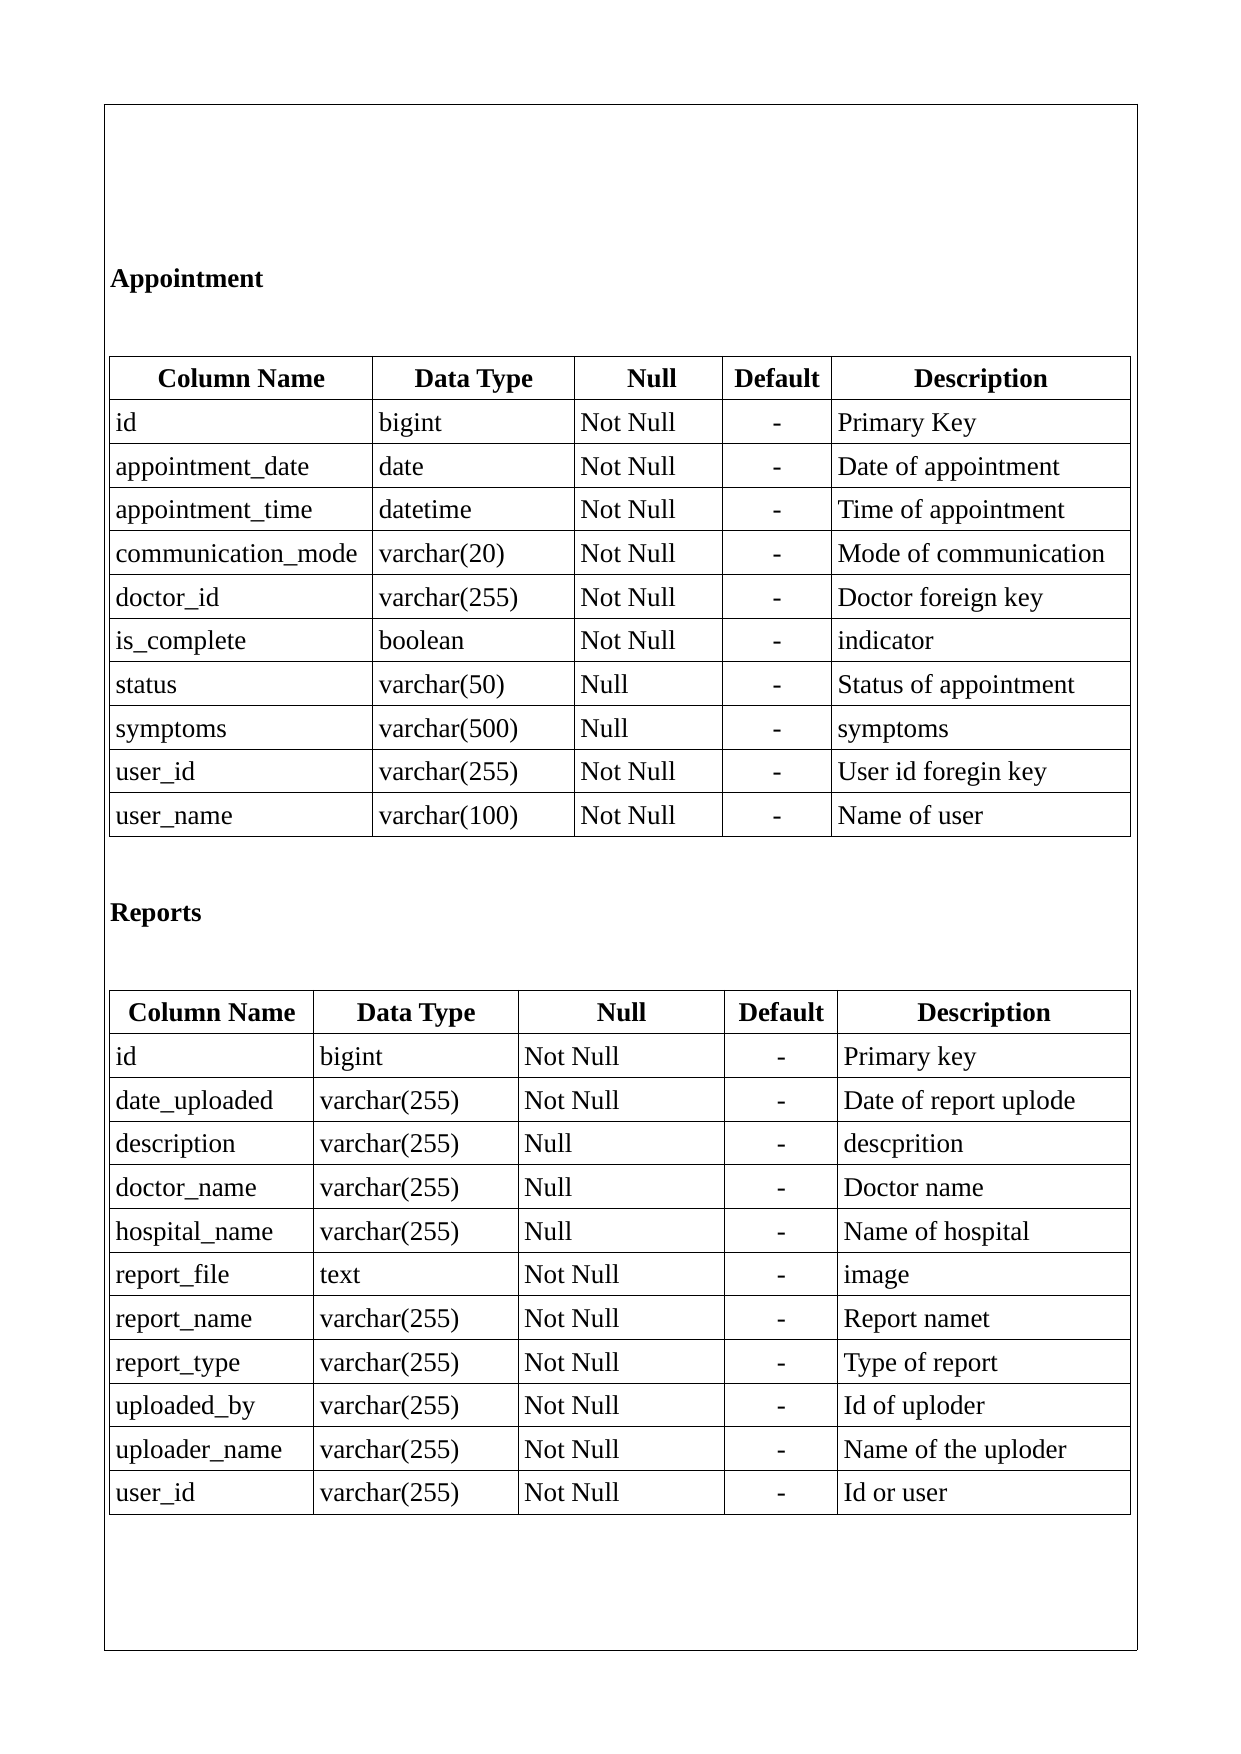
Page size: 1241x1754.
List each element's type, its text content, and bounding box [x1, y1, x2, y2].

table_cell Null [519, 1165, 724, 1208]
table_cell Type of report [838, 1340, 1130, 1382]
table_cell - [725, 1253, 837, 1295]
table_cell - [725, 1034, 837, 1077]
table_cell status [110, 662, 372, 705]
table_cell varchar(255) [314, 1384, 518, 1426]
table_cell id [110, 400, 372, 443]
table_cell appointment_time [110, 488, 372, 530]
table_cell Not Null [519, 1471, 724, 1513]
table_cell varchar(20) [373, 531, 574, 574]
table_cell id [110, 1034, 313, 1077]
table_cell Primary Key [832, 400, 1130, 443]
table_cell Name of hospital [838, 1209, 1130, 1252]
table_header Null [575, 357, 722, 399]
table_cell Null [519, 1209, 724, 1252]
table_cell Mode of communication [832, 531, 1130, 574]
table_cell varchar(255) [373, 750, 574, 792]
table_cell Doctor name [838, 1165, 1130, 1208]
table_cell - [725, 1340, 837, 1382]
table_cell - [725, 1471, 837, 1513]
table_cell date_uploaded [110, 1078, 313, 1121]
table_cell - [723, 488, 831, 530]
table_cell Id or user [838, 1471, 1130, 1513]
table_cell Status of appointment [832, 662, 1130, 705]
text Reports [110, 896, 1131, 928]
table_cell varchar(255) [314, 1427, 518, 1470]
table_cell varchar(255) [314, 1209, 518, 1252]
table_cell Null [575, 706, 722, 748]
table_cell Primary key [838, 1034, 1130, 1077]
table_cell descprition [838, 1122, 1130, 1164]
table_cell indicator [832, 619, 1130, 661]
table_cell user_id [110, 750, 372, 792]
table_cell is_complete [110, 619, 372, 661]
table_cell Date of report uplode [838, 1078, 1130, 1121]
table_cell - [723, 619, 831, 661]
table_cell Not Null [519, 1253, 724, 1295]
table_header Description [832, 357, 1130, 399]
table_cell varchar(100) [373, 793, 574, 836]
table_cell symptoms [110, 706, 372, 748]
table_cell date [373, 444, 574, 487]
table_cell Not Null [519, 1340, 724, 1382]
table_cell - [723, 662, 831, 705]
table_header Column Name [110, 991, 313, 1033]
table_cell user_name [110, 793, 372, 836]
table_cell Name of the uploder [838, 1427, 1130, 1470]
table_cell varchar(50) [373, 662, 574, 705]
table_cell doctor_name [110, 1165, 313, 1208]
table_cell - [725, 1296, 837, 1339]
table_cell doctor_id [110, 575, 372, 618]
table_cell varchar(255) [314, 1340, 518, 1382]
table_cell varchar(255) [314, 1122, 518, 1164]
table_cell communication_mode [110, 531, 372, 574]
table_cell - [723, 575, 831, 618]
table_cell Not Null [575, 444, 722, 487]
table_cell Not Null [519, 1078, 724, 1121]
table_cell - [725, 1427, 837, 1470]
table_header Default [723, 357, 831, 399]
table_cell - [723, 793, 831, 836]
table_cell varchar(500) [373, 706, 574, 748]
table_cell varchar(255) [314, 1078, 518, 1121]
table_cell Report namet [838, 1296, 1130, 1339]
table_cell Id of uploder [838, 1384, 1130, 1426]
table_cell varchar(255) [373, 575, 574, 618]
table_cell text [314, 1253, 518, 1295]
table_cell - [725, 1078, 837, 1121]
table_cell Not Null [575, 400, 722, 443]
table_cell Time of appointment [832, 488, 1130, 530]
table_cell Not Null [575, 488, 722, 530]
table_cell report_type [110, 1340, 313, 1382]
table_cell - [723, 531, 831, 574]
table_cell Null [519, 1122, 724, 1164]
table_cell bigint [373, 400, 574, 443]
table_cell Not Null [519, 1296, 724, 1339]
table_cell boolean [373, 619, 574, 661]
table_header Data Type [314, 991, 518, 1033]
table_cell bigint [314, 1034, 518, 1077]
table_cell Not Null [519, 1384, 724, 1426]
table_cell uploaded_by [110, 1384, 313, 1426]
table_cell Not Null [575, 750, 722, 792]
table_cell report_name [110, 1296, 313, 1339]
table_cell Not Null [575, 575, 722, 618]
table_cell Doctor foreign key [832, 575, 1130, 618]
table_cell Date of appointment [832, 444, 1130, 487]
table_cell - [725, 1165, 837, 1208]
table_cell User id foregin key [832, 750, 1130, 792]
table_cell Not Null [575, 619, 722, 661]
table_header Default [725, 991, 837, 1033]
table_cell uploader_name [110, 1427, 313, 1470]
text Appointment [110, 262, 1131, 294]
table_cell - [723, 750, 831, 792]
table_cell report_file [110, 1253, 313, 1295]
table_cell - [725, 1122, 837, 1164]
table_cell Not Null [519, 1034, 724, 1077]
table_cell - [723, 444, 831, 487]
table_cell description [110, 1122, 313, 1164]
table_header Description [838, 991, 1130, 1033]
table_cell Not Null [519, 1427, 724, 1470]
table_cell Not Null [575, 793, 722, 836]
table_cell Null [575, 662, 722, 705]
table_cell symptoms [832, 706, 1130, 748]
table_header Null [519, 991, 724, 1033]
table_cell Name of user [832, 793, 1130, 836]
table_cell - [725, 1384, 837, 1426]
table_header Data Type [373, 357, 574, 399]
table_cell varchar(255) [314, 1296, 518, 1339]
table_cell - [723, 706, 831, 748]
table_cell Not Null [575, 531, 722, 574]
table_cell user_id [110, 1471, 313, 1513]
table_cell hospital_name [110, 1209, 313, 1252]
table_cell - [723, 400, 831, 443]
table_cell varchar(255) [314, 1165, 518, 1208]
table_cell datetime [373, 488, 574, 530]
table_cell image [838, 1253, 1130, 1295]
table_header Column Name [110, 357, 372, 399]
table_cell - [725, 1209, 837, 1252]
table_cell varchar(255) [314, 1471, 518, 1513]
table_cell appointment_date [110, 444, 372, 487]
